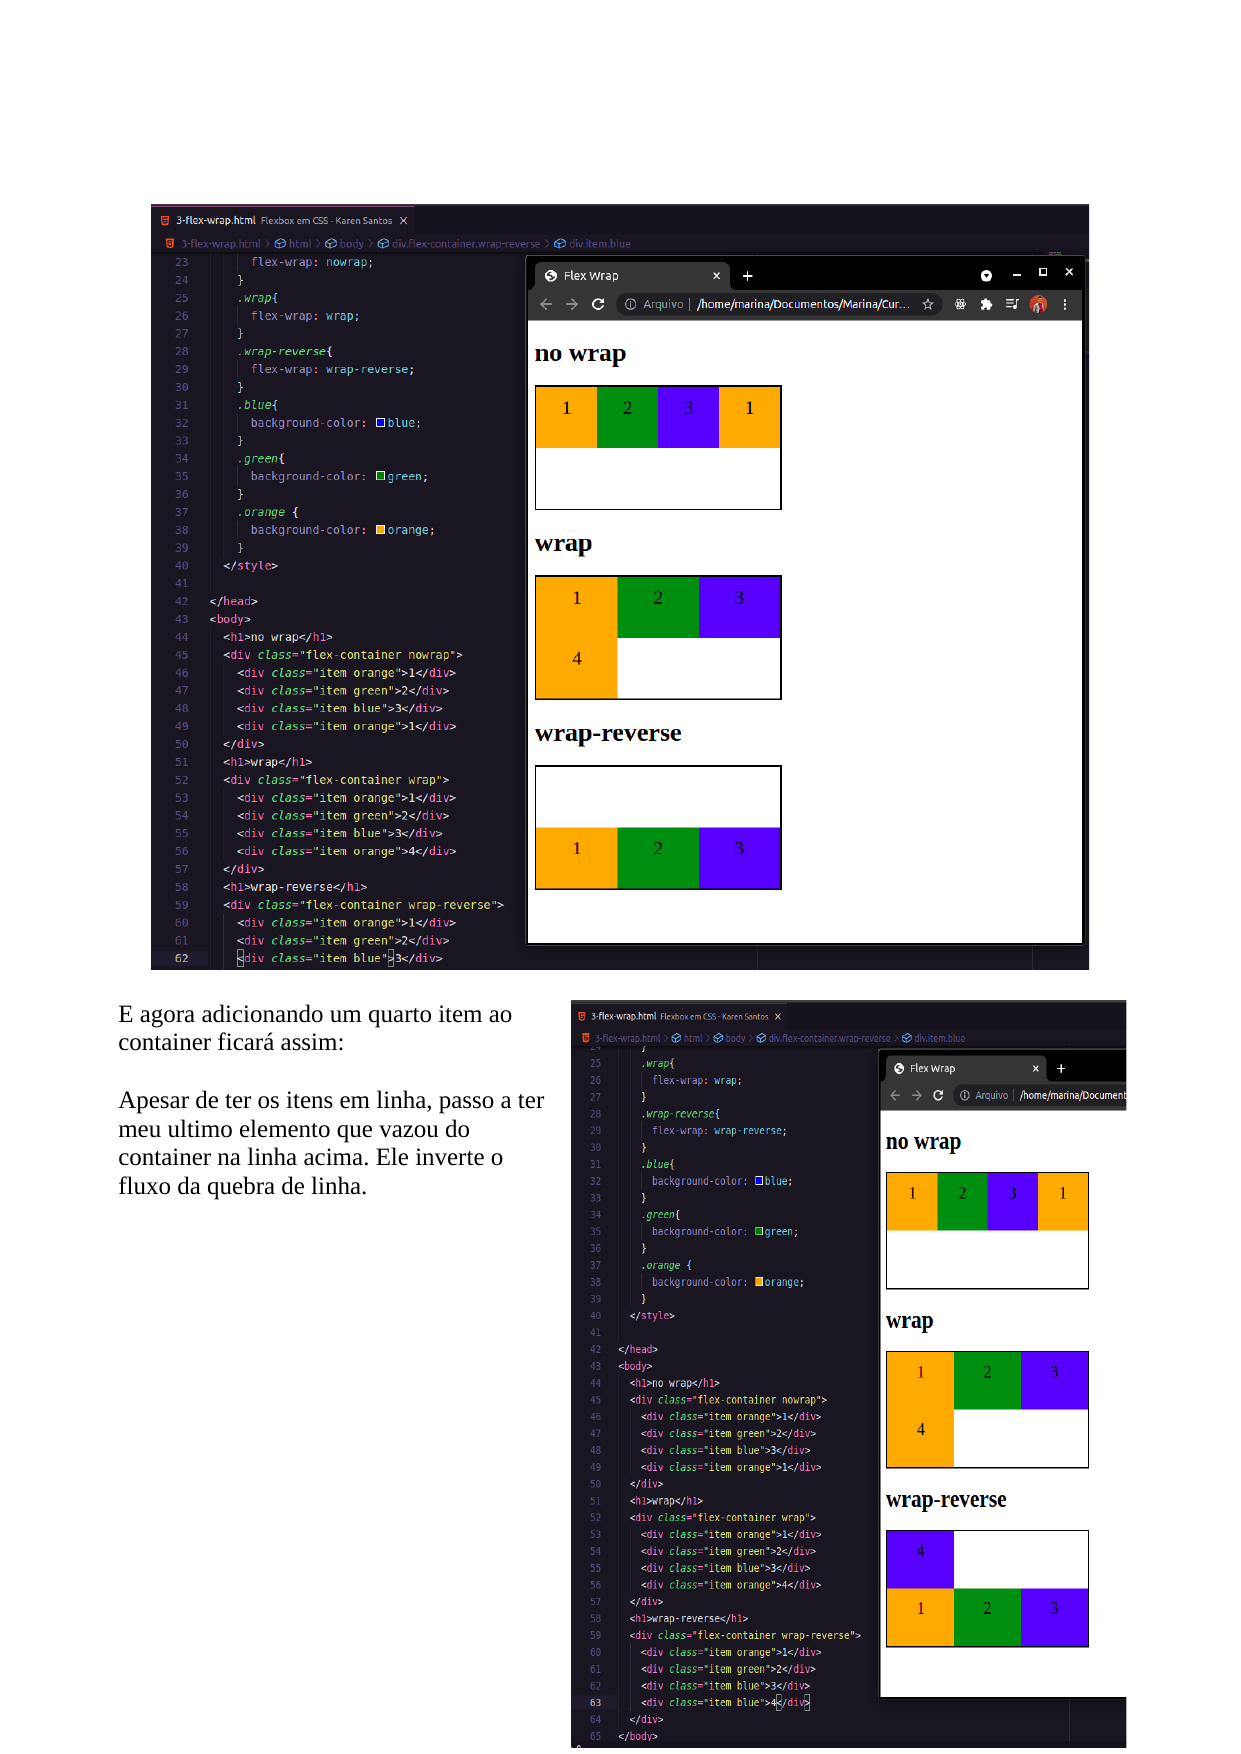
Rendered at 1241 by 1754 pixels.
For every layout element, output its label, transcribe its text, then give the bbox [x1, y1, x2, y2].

picture [571, 1000, 1127, 1748]
text container na linha acima. Ele inverte o [118, 1142, 571, 1171]
picture [151, 204, 1090, 970]
text Apesar de ter os itens em linha, passo a ter meu ultimo elemento que vazou do [118, 1085, 571, 1142]
text E agora adicionando um quarto item ao container ficará assim: [118, 999, 1122, 1056]
text fluxo da quebra de linha. [118, 1171, 571, 1200]
